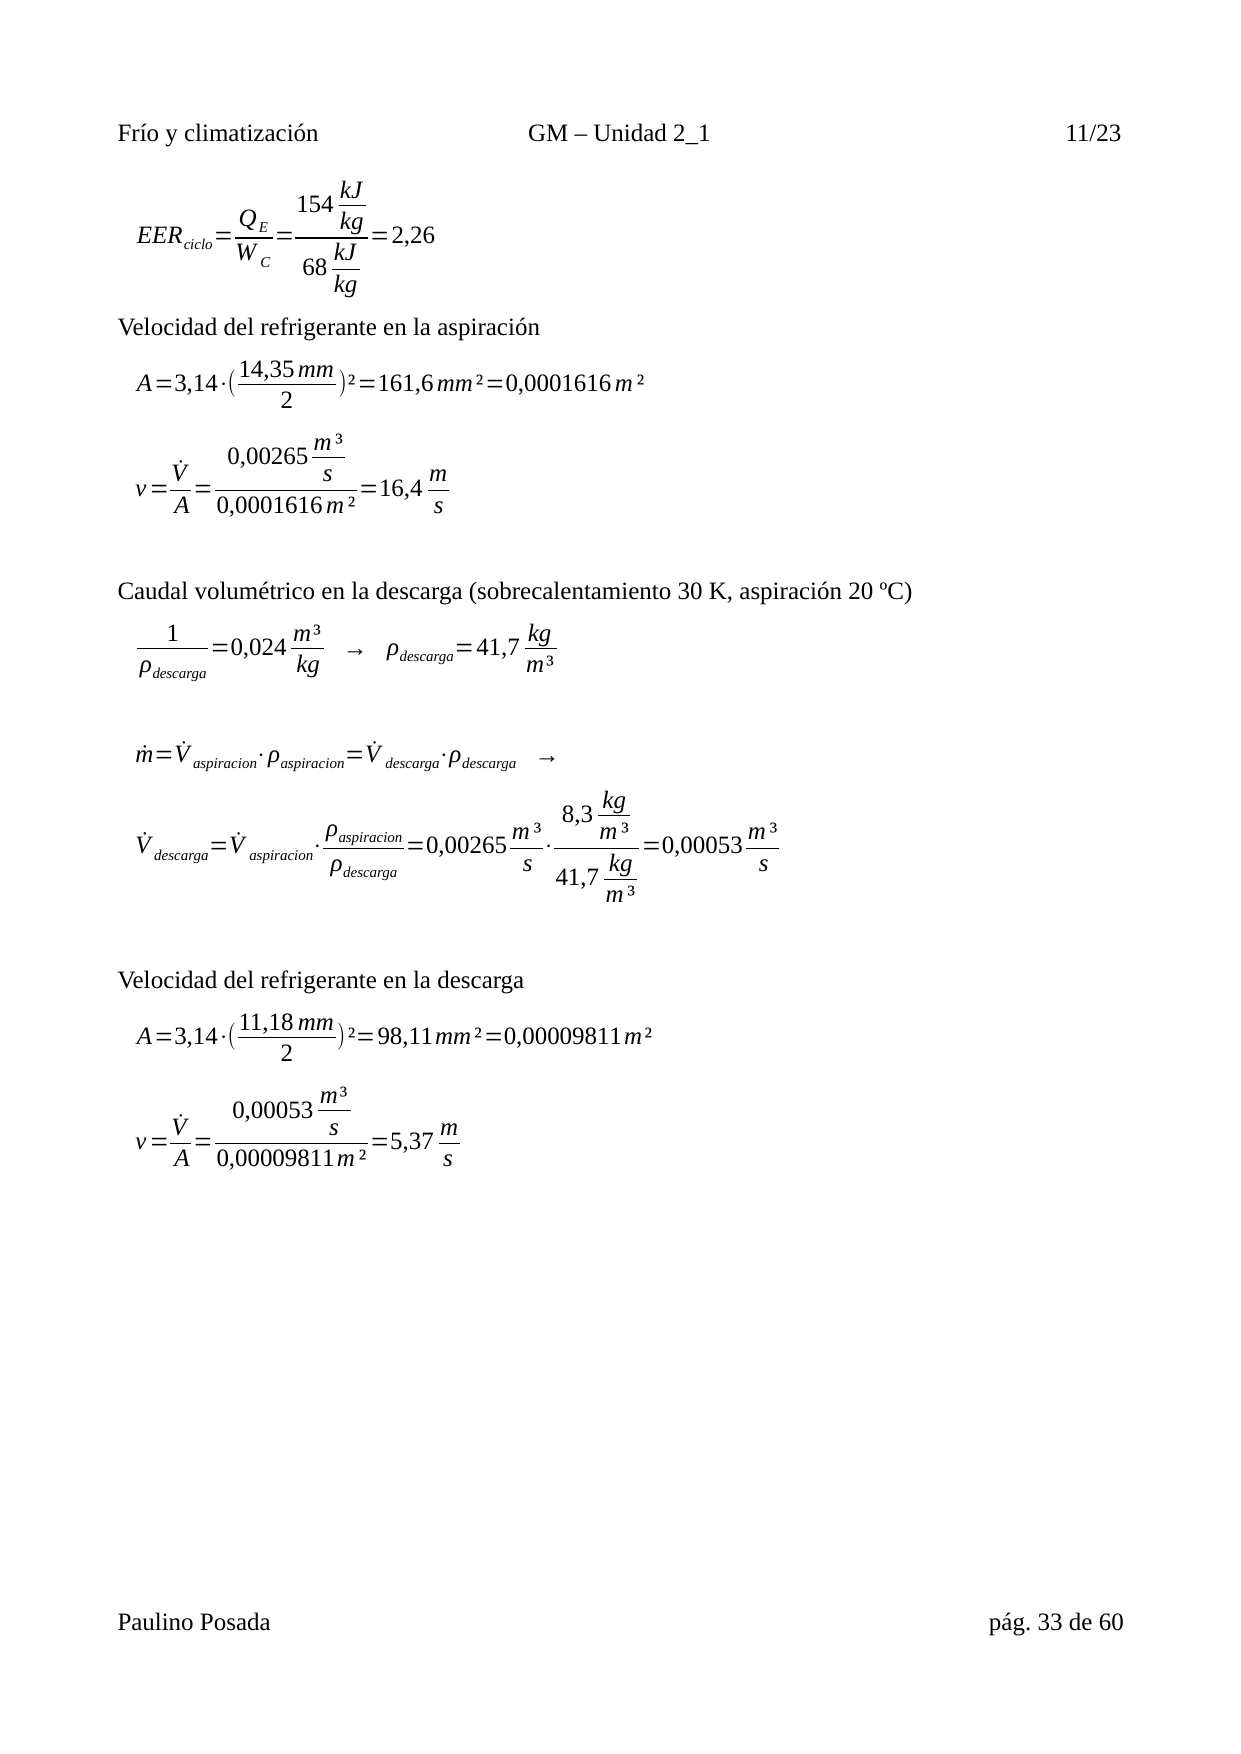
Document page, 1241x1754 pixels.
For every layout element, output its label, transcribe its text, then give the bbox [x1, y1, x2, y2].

text Velocidad del refrigerante en la descarga [117, 966, 1123, 994]
text Caudal volumétrico en la descarga (sobrecalentamiento 30 K, aspiración 20 ºC) [117, 576, 1123, 605]
text → [117, 619, 1123, 682]
text Velocidad del refrigerante en la aspiración [117, 312, 1123, 341]
text → [117, 740, 1123, 908]
